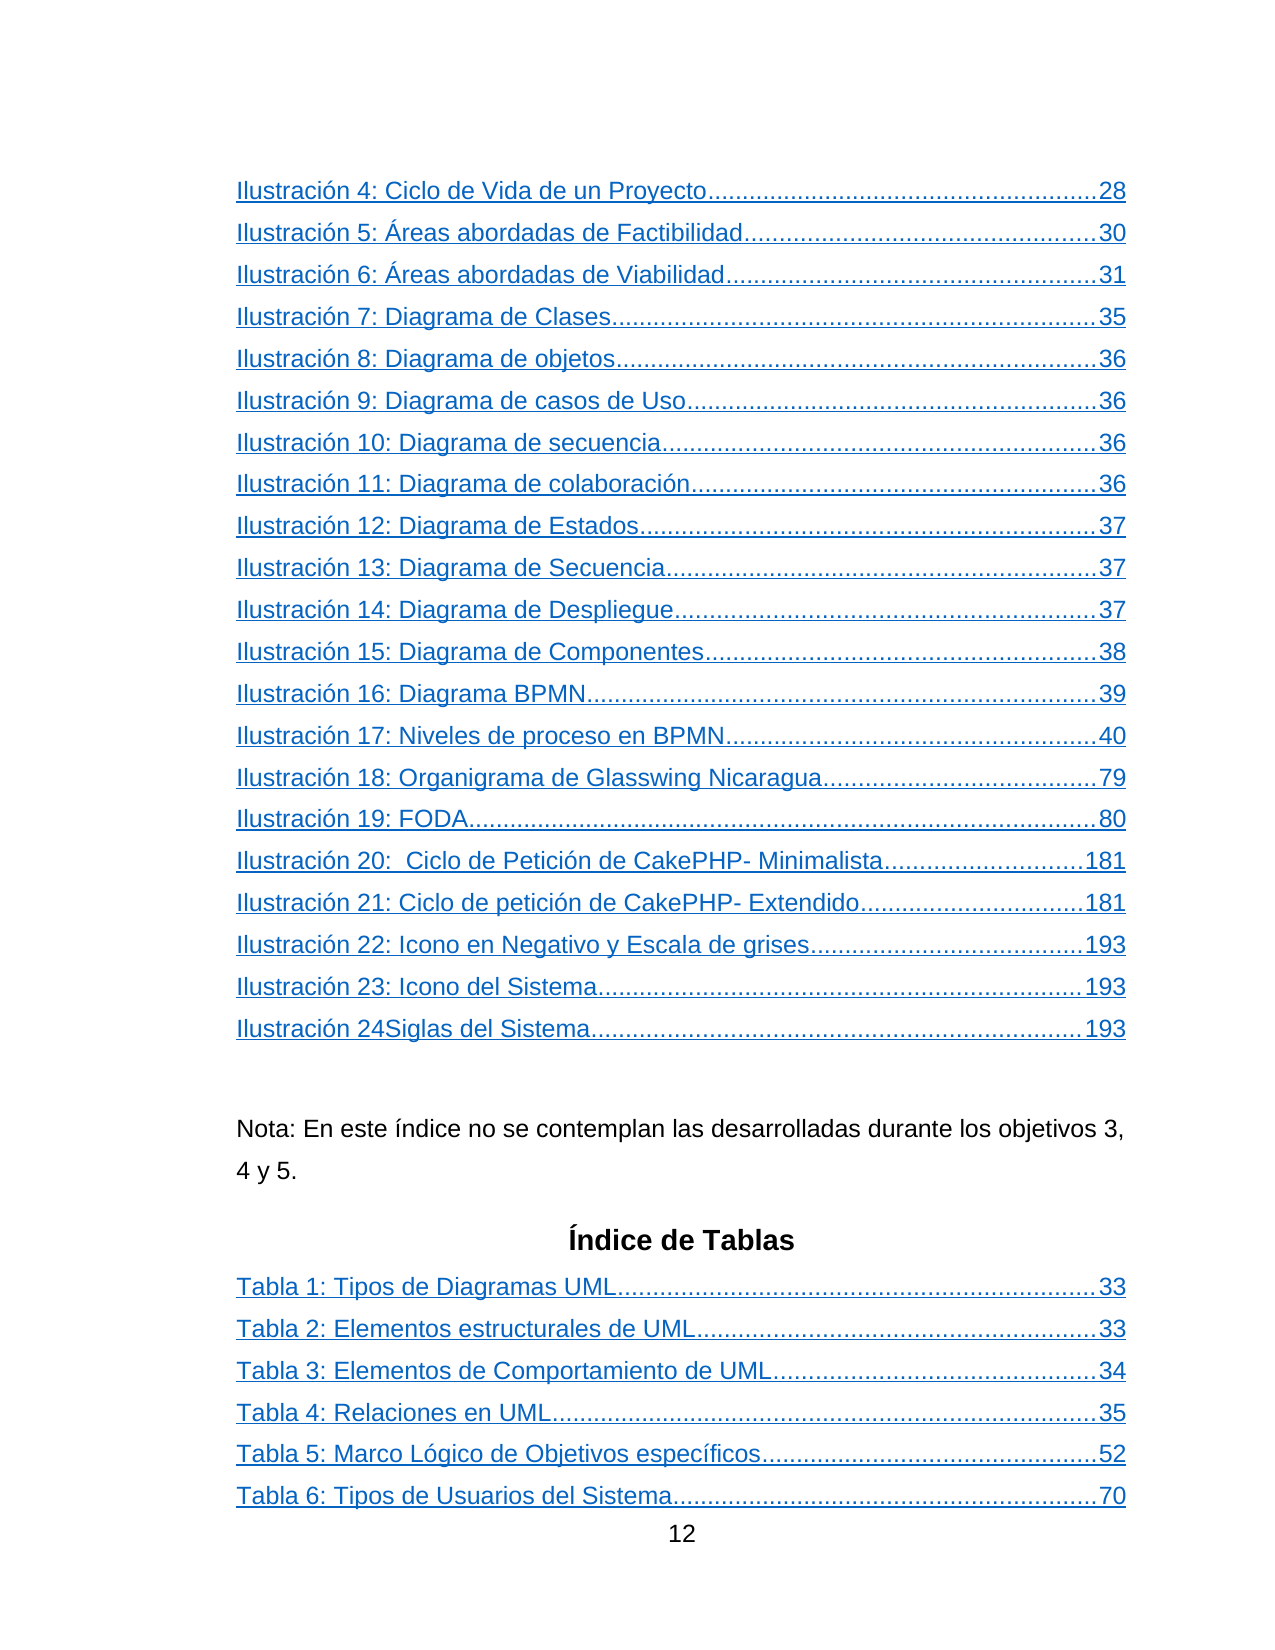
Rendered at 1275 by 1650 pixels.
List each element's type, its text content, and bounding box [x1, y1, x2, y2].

subtitle Índice de Tablas [236, 1224, 1127, 1256]
text Ilustración 7: Diagrama de Clases 36 [236, 303, 1127, 331]
text Ilustración 13: Diagrama de Secuencia 37 [236, 554, 1127, 582]
text Ilustración 6: Áreas abordadas de Viabilidad 31 [236, 261, 1127, 289]
text Ilustración 21: Ciclo de petición de CakePHP- Extendido 167 [236, 889, 1127, 917]
text Ilustración 4: Ciclo de Vida de un Proyecto 29 [236, 177, 1127, 205]
text Ilustración 9: Diagrama de casos de Uso 36 [236, 387, 1127, 414]
text Ilustración 18: Organigrama de Glasswing Nicaragua 75 [236, 763, 1127, 791]
text Ilustración 22: Icono en Negativo y Escala de grises 177 [236, 931, 1127, 959]
text Tabla 6: Tipos de Usuarios del Sistema 66 [236, 1482, 1127, 1510]
text Ilustración 15: Diagrama de Componentes 38 [236, 638, 1127, 666]
text Tabla 4: Relaciones en UML 35 [236, 1398, 1127, 1426]
text Tabla 5: Marco Lógico de Objetivos específicos 51 [236, 1440, 1127, 1468]
text Ilustración 10: Diagrama de secuencia 37 [236, 428, 1127, 456]
text Ilustración 5: Áreas abordadas de Factibilidad 30 [236, 219, 1127, 247]
text Ilustración 19: FODA 76 [236, 805, 1127, 833]
text Ilustración 8: Diagrama de objetos 36 [236, 345, 1127, 373]
text Tabla 2: Elementos estructurales de UML 33 [236, 1314, 1127, 1342]
text Ilustración 11: Diagrama de colaboración 37 [236, 470, 1127, 498]
text Tabla 1: Tipos de Diagramas UML 33 [236, 1273, 1127, 1301]
text Ilustración 12: Diagrama de Estados 37 [236, 512, 1127, 540]
text Ilustración 14: Diagrama de Despliegue 38 [236, 596, 1127, 624]
text Tabla 3: Elementos de Comportamiento de UML 34 [236, 1356, 1127, 1384]
text Ilustración 17: Niveles de proceso en BPMN 40 [236, 722, 1127, 749]
text Nota: En este índice no se contemplan las desarrolladas durante los objetivos 3, 4 y 5. [236, 1115, 1127, 1185]
text Ilustración 23: Icono del Sistema 177 [236, 973, 1127, 1001]
text Ilustración 16: Diagrama BPMN 39 [236, 680, 1127, 708]
text Ilustración 20: Ciclo de Petición de CakePHP- Minimalista 167 [236, 847, 1127, 875]
text Ilustración 24Siglas del Sistema 177 [236, 1015, 1127, 1043]
